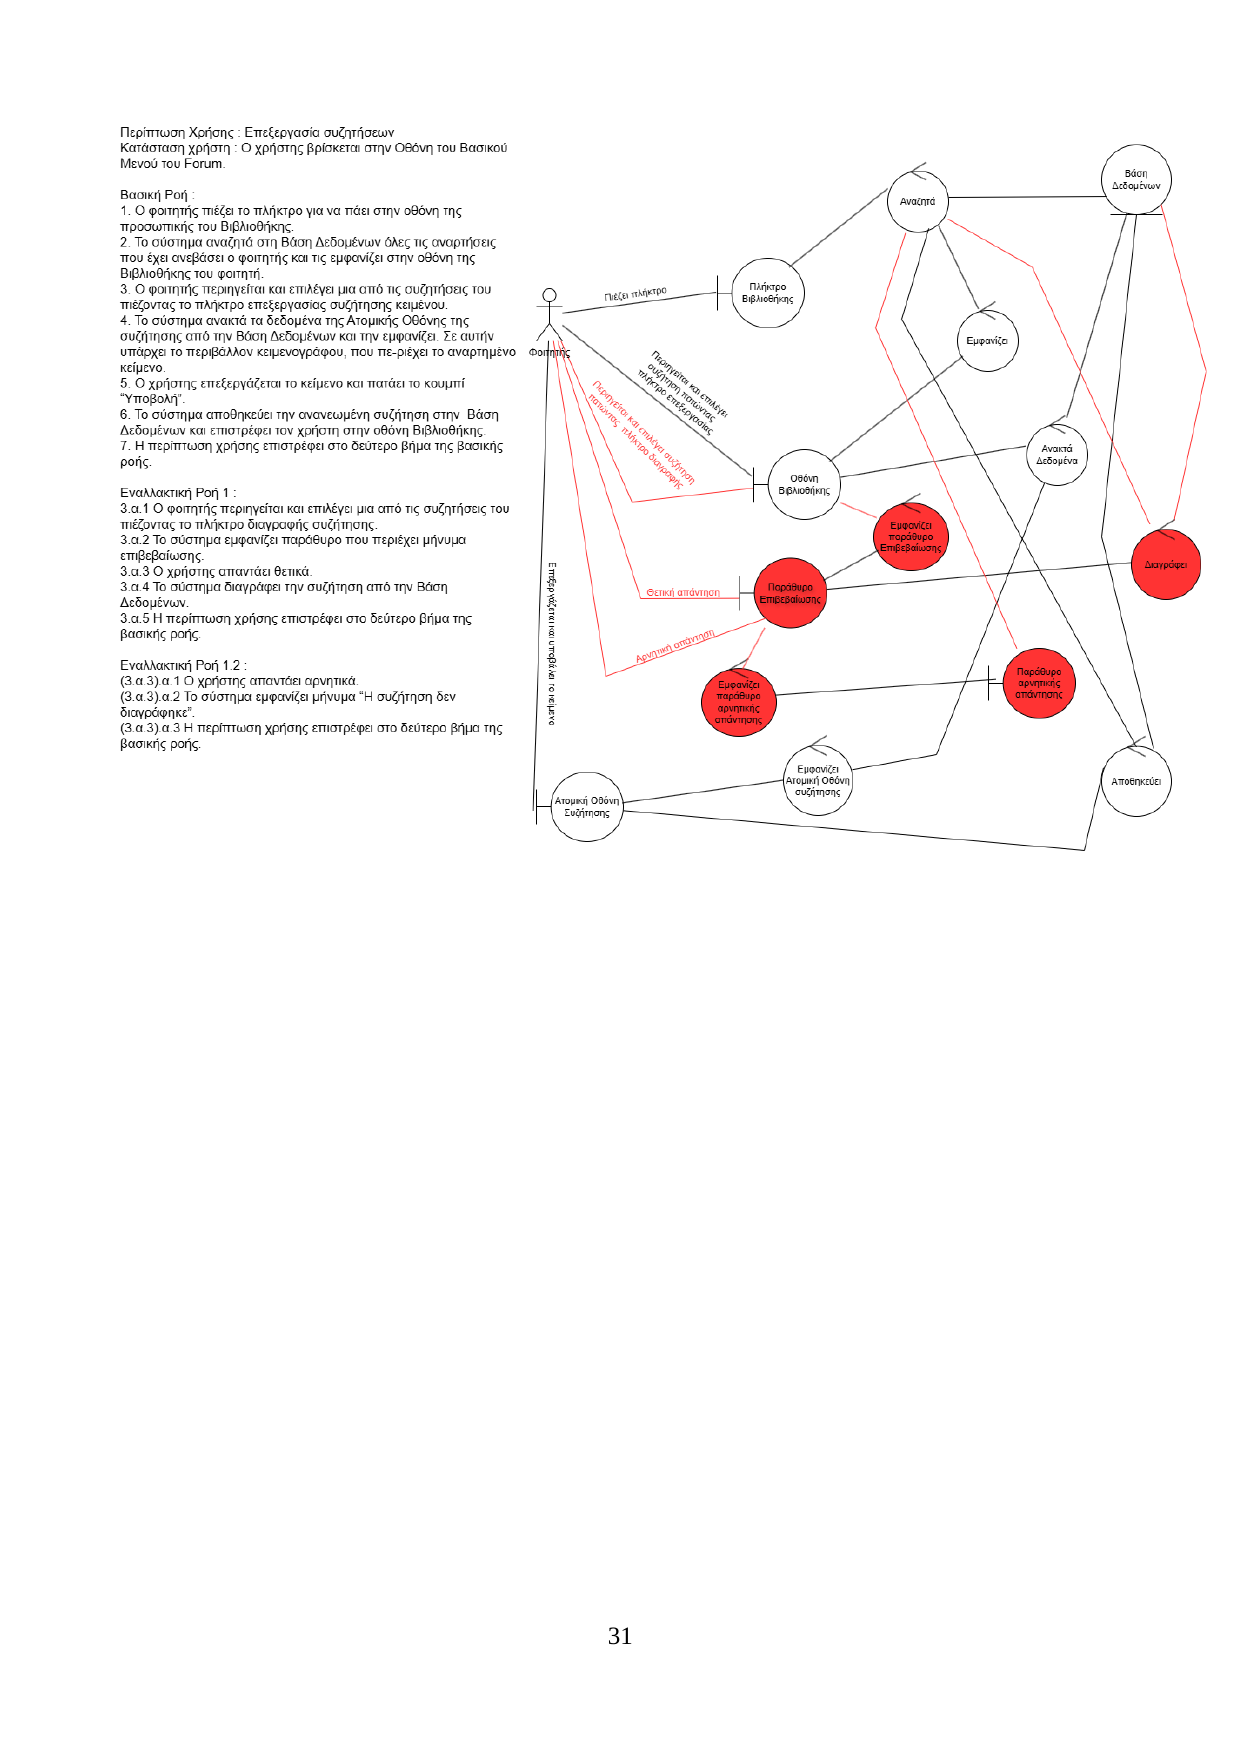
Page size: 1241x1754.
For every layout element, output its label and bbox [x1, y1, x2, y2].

picture [118, 118, 1207, 1015]
